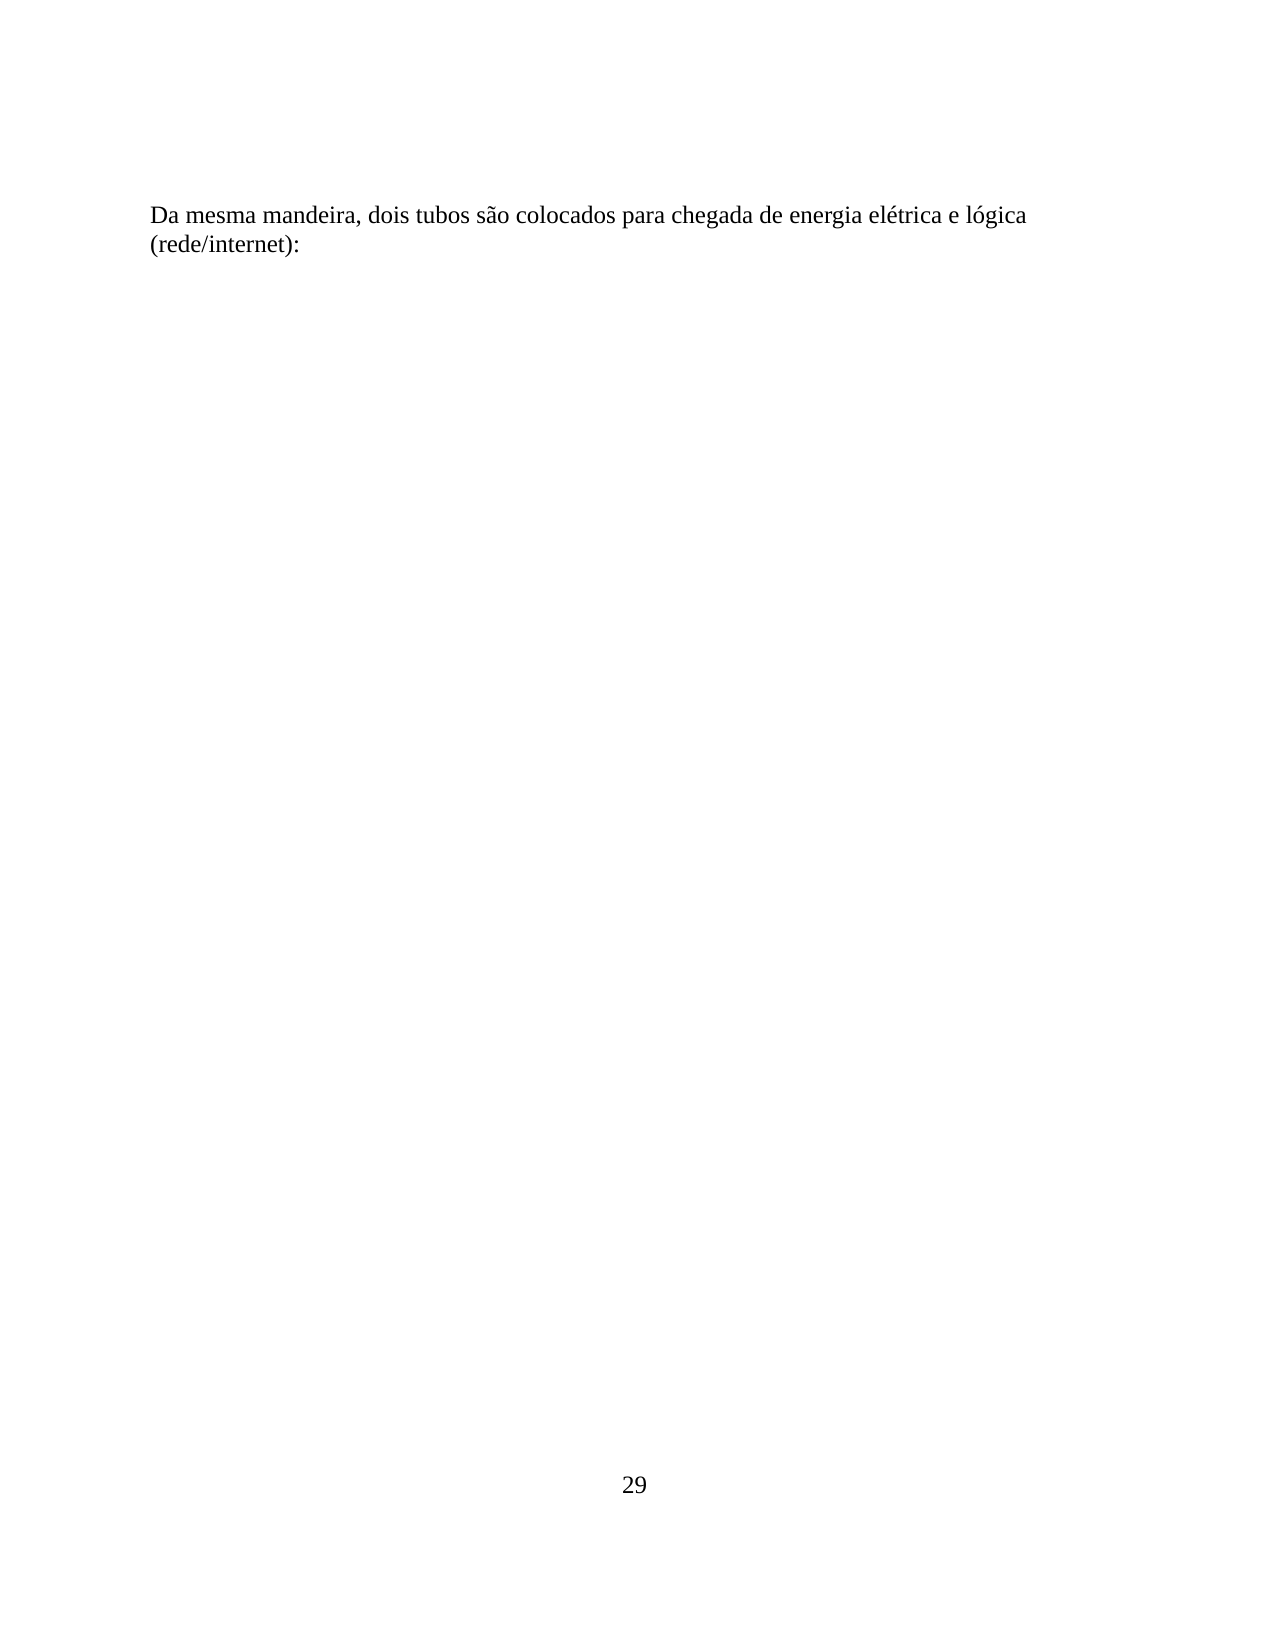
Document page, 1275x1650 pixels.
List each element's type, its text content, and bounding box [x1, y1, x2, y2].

text Da mesma mandeira, dois tubos são colocados para chegada de energia elétrica e lógica (rede/internet): [150, 200, 1125, 258]
